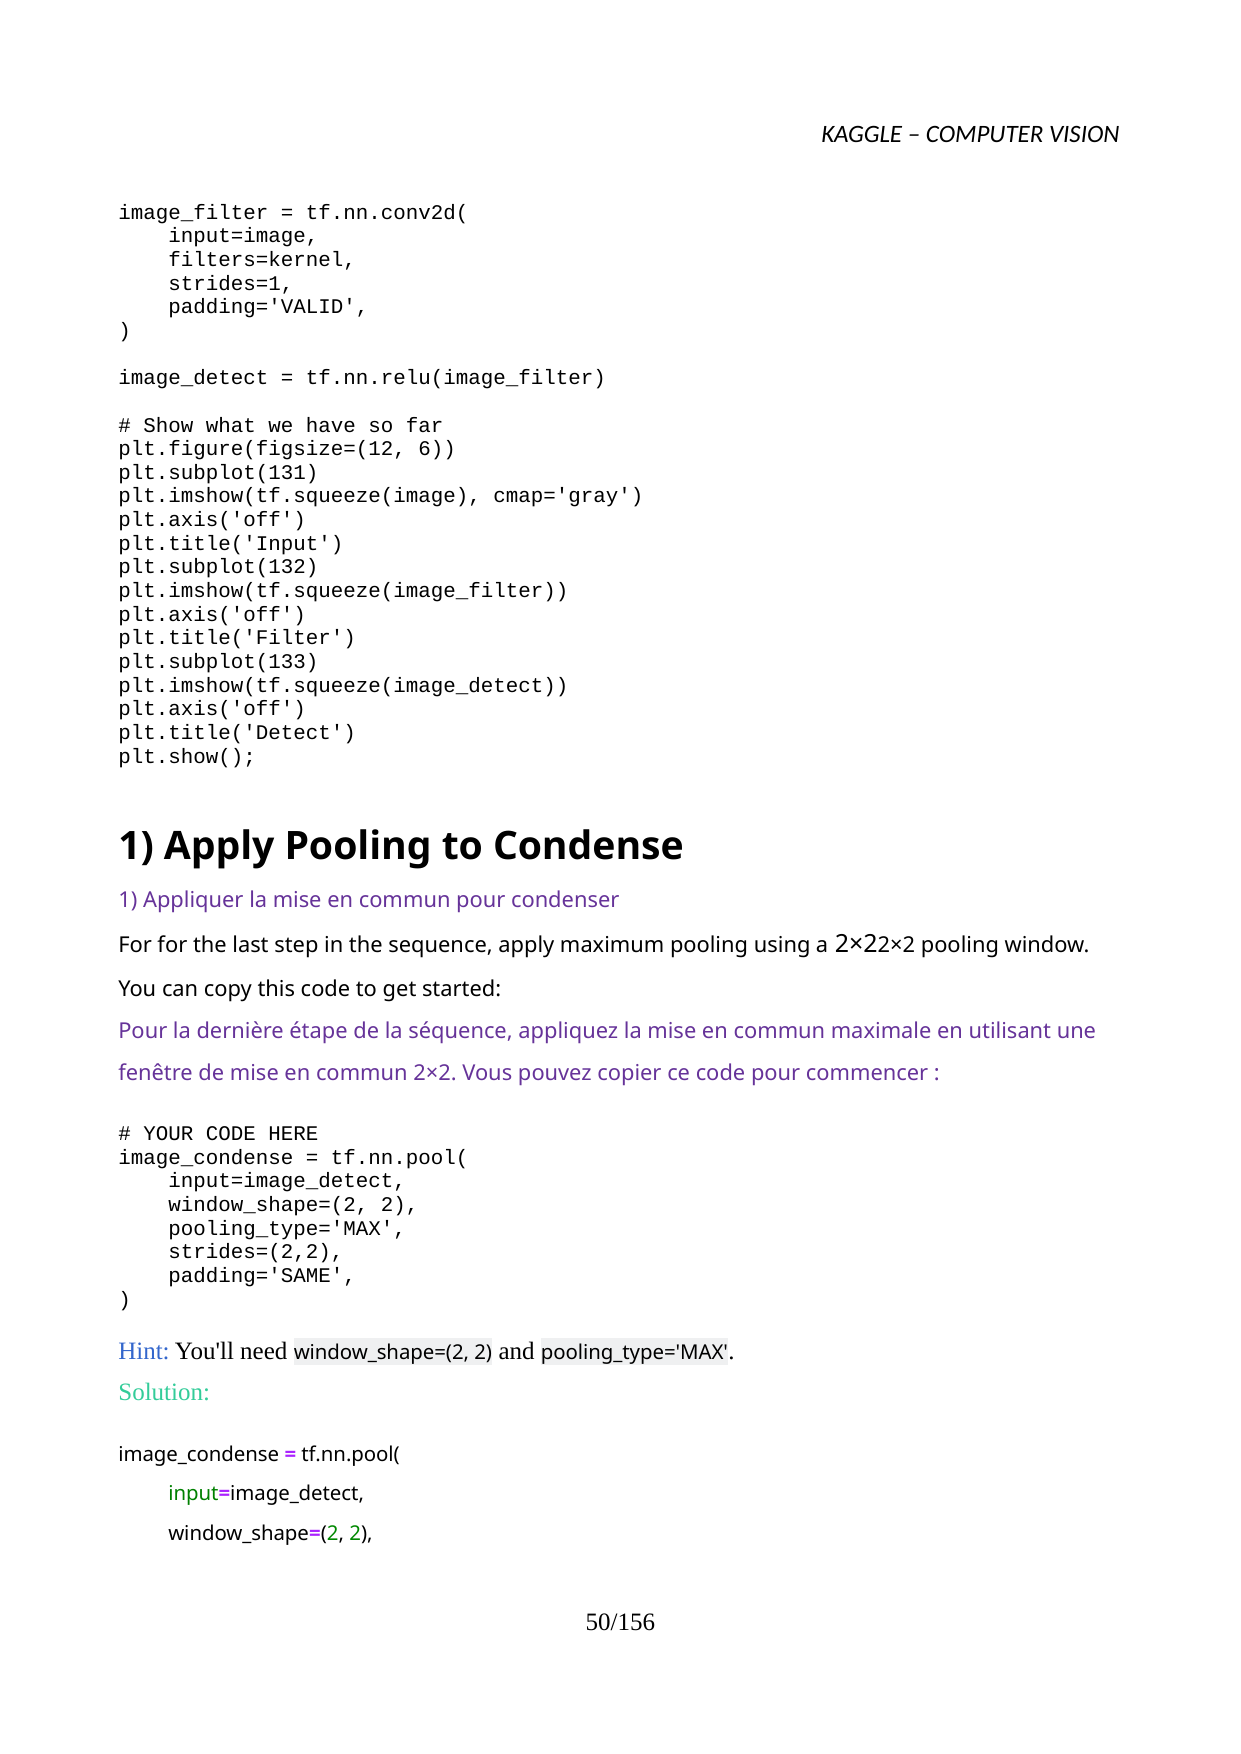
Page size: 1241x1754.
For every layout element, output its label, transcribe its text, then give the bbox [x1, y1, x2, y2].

text plt.show(); [118, 746, 1122, 769]
text image_condense = tf.nn.pool( [118, 1440, 1122, 1467]
text Pour la dernière étape de la séquence, appliquez la mise en commun maximale en utilisant une fenêtre de mise en commun 2×2. Vous pouvez copier ce code pour commencer : [118, 1015, 1122, 1087]
text image_condense = tf.nn.pool( [118, 1147, 1122, 1170]
text input=image_detect, [118, 1170, 1122, 1194]
text plt.imshow(tf.squeeze(image_filter)) [118, 580, 1122, 604]
text plt.imshow(tf.squeeze(image_detect)) [118, 675, 1122, 698]
text ) [118, 1288, 1122, 1312]
text plt.imshow(tf.squeeze(image), cmap='gray') [118, 486, 1122, 509]
text input=image, [118, 225, 1122, 249]
text Solution: [118, 1377, 1122, 1406]
text input=image_detect, [118, 1479, 1122, 1507]
text Hint: You'll need window_shape=(2, 2) and pooling_type='MAX'. [118, 1336, 1122, 1365]
text plt.figure(figsize=(12, 6)) [118, 438, 1122, 462]
text plt.subplot(132) [118, 556, 1122, 580]
text # YOUR CODE HERE [118, 1123, 1122, 1147]
text image_filter = tf.nn.conv2d( [118, 202, 1122, 225]
text image_detect = tf.nn.relu(image_filter) [118, 367, 1122, 391]
text For for the last step in the sequence, apply maximum pooling using a 2×22×2 pooling window. You can copy this code to get started: [118, 926, 1122, 1002]
text padding='SAME', [118, 1265, 1122, 1288]
text window_shape=(2, 2), [118, 1194, 1122, 1218]
subtitle 1) Apply Pooling to Condense [118, 818, 1122, 871]
text plt.subplot(133) [118, 651, 1122, 675]
text padding='VALID', [118, 296, 1122, 320]
text 1) Appliquer la mise en commun pour condenser [118, 884, 1122, 913]
text strides=(2,2), [118, 1241, 1122, 1265]
text plt.title('Filter') [118, 627, 1122, 651]
text ) [118, 320, 1122, 344]
text plt.axis('off') [118, 604, 1122, 627]
text filters=kernel, [118, 249, 1122, 273]
text plt.axis('off') [118, 698, 1122, 722]
text plt.axis('off') [118, 509, 1122, 533]
text window_shape=(2, 2), [118, 1519, 1122, 1547]
text plt.subplot(131) [118, 462, 1122, 486]
text plt.title('Input') [118, 533, 1122, 556]
text # Show what we have so far [118, 414, 1122, 438]
text strides=1, [118, 273, 1122, 296]
text plt.title('Detect') [118, 722, 1122, 746]
text pooling_type='MAX', [118, 1218, 1122, 1241]
